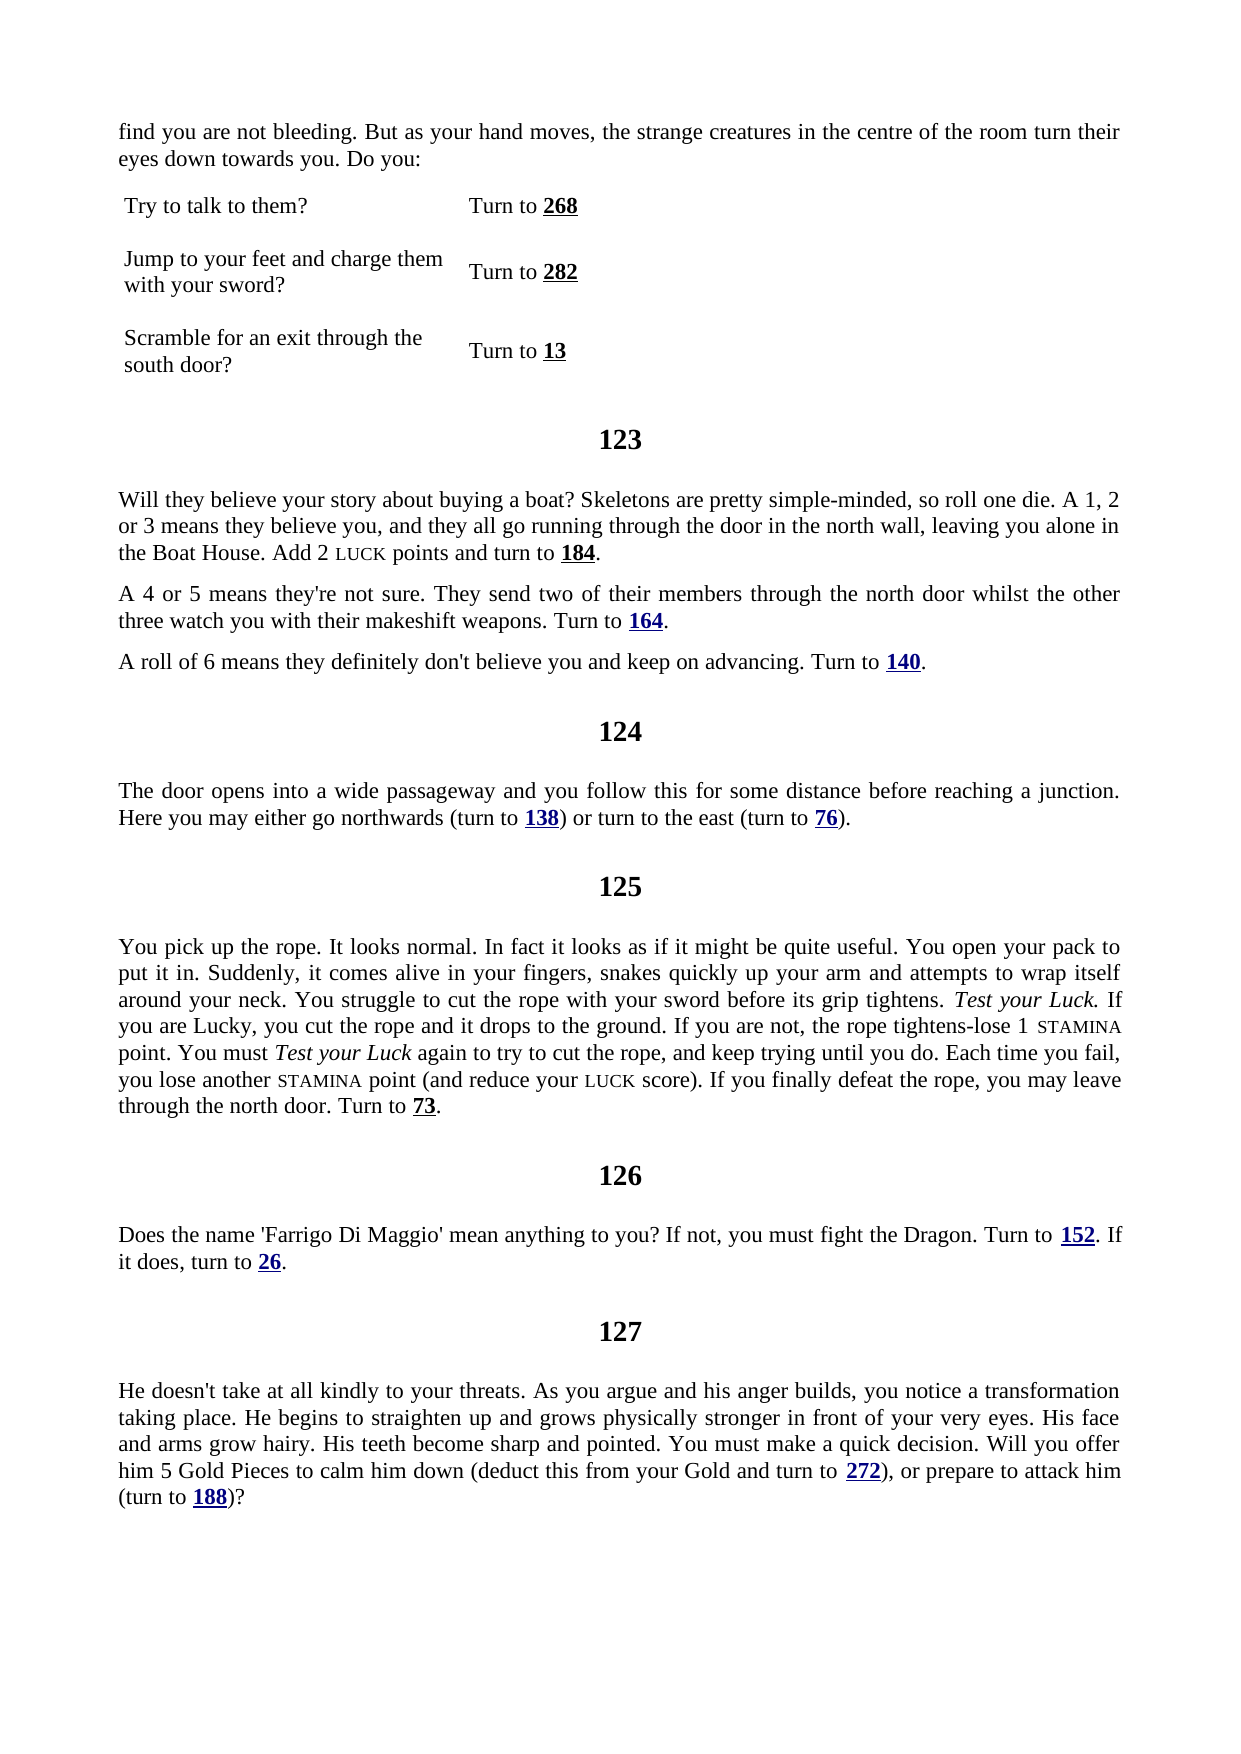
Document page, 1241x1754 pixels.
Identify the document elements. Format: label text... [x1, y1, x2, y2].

text You pick up the rope. It looks normal. In fact it looks as if it might be quite useful. You open your pack to put it in. Suddenly, it comes alive in your fingers, snakes quickly up your arm and attempts to wrap itself around your neck. You struggle to cut the rope with your sword before its grip tightens. Test your Luck. If you are Lucky, you cut the rope and it drops to the ground. If you are not, the rope tightens-lose 1 stamina point. You must Test your Luck again to try to cut the rope, and keep trying until you do. Each time you fail, you lose another stamina point (and reduce your luck score). If you finally defeat the rope, you may leave through the north door. Turn to 73. [118, 933, 1122, 1119]
text A 4 or 5 means they're not sure. They send two of their members through the north door whilst the other three watch you with their makeshift weapons. Turn to 164. [118, 580, 1122, 633]
text The door opens into a wide passageway and you follow this for some distance before reaching a junction. Here you may either go northwards (turn to 138) or turn to the east (turn to 76). [118, 777, 1122, 830]
table_cell Turn to 282 [463, 239, 617, 318]
text find you are not bleeding. But as your hand moves, the strange creatures in the centre of the room turn their eyes down towards you. Do you: [118, 118, 1122, 171]
table_header Try to talk to them? [118, 186, 463, 239]
table_cell Jump to your feet and charge them with your sword? [118, 239, 463, 318]
subtitle 127 [118, 1314, 1122, 1347]
subtitle 125 [118, 870, 1122, 903]
text Will they believe your story about buying a boat? Skeletons are pretty simple-minded, so roll one die. A 1, 2 or 3 means they believe you, and they all go running through the door in the north wall, leaving you alone in the Boat House. Add 2 luck points and turn to 184. [118, 485, 1122, 565]
text Does the name 'Farrigo Di Maggio' mean anything to you? If not, you must fight the Dragon. Turn to 152. If it does, turn to 26. [118, 1221, 1122, 1274]
text A roll of 6 means they definitely don't believe you and keep on advancing. Turn to 140. [118, 648, 1122, 674]
text He doesn't take at all kindly to your threats. As you argue and his anger builds, you notice a transformation taking place. He begins to straighten up and grows physically stronger in front of your very eyes. His face and arms grow hairy. His teeth become sharp and pointed. You must make a quick decision. Will you offer him 5 Gold Pieces to calm him down (deduct this from your Gold and turn to 272), or prepare to attack him (turn to 188)? [118, 1377, 1122, 1510]
subtitle 123 [118, 422, 1122, 456]
table_cell Scramble for an exit through the south door? [118, 318, 463, 398]
table_header Turn to 268 [463, 186, 617, 239]
subtitle 124 [118, 714, 1122, 747]
subtitle 126 [118, 1158, 1122, 1192]
table_cell Turn to 13 [463, 318, 617, 398]
